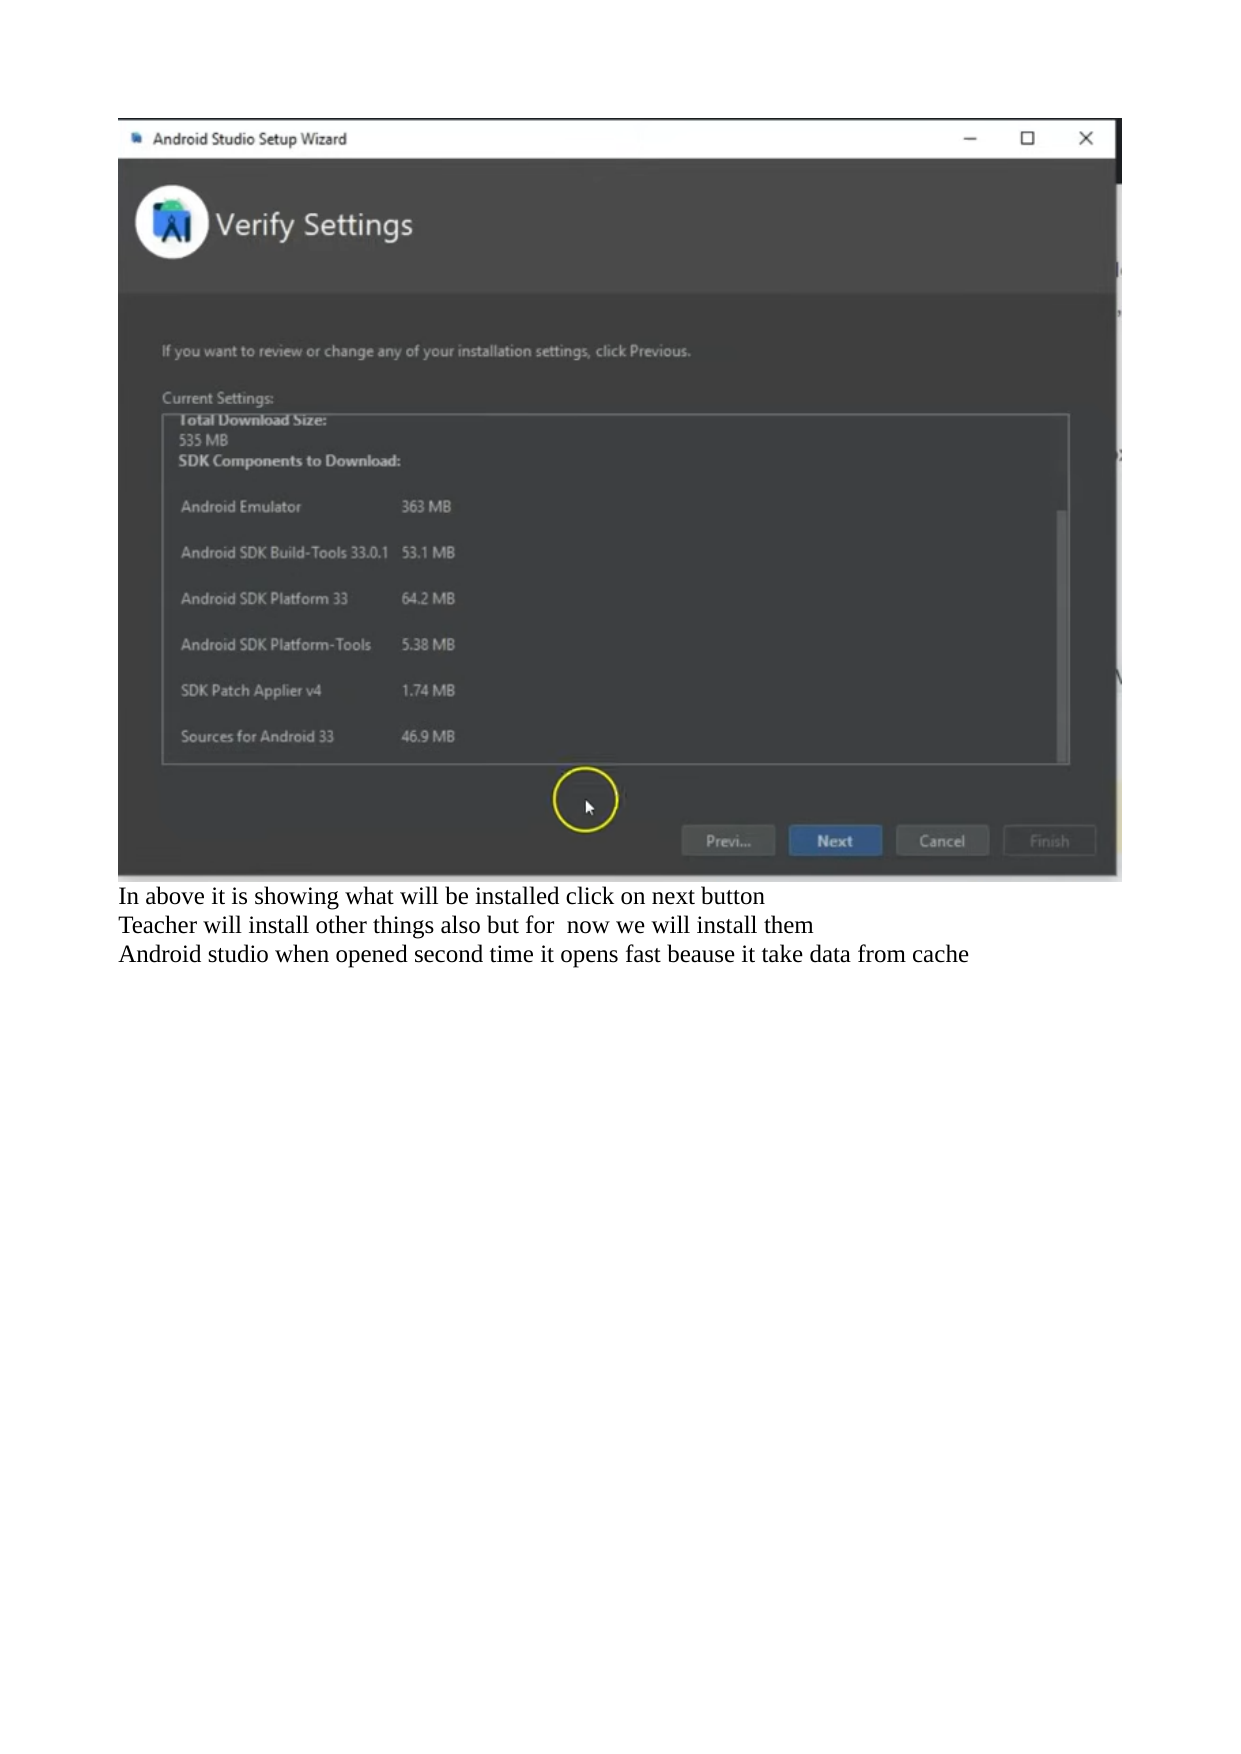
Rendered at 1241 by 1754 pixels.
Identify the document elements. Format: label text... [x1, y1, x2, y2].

text Teacher will install other things also but for now we will install them [118, 910, 1122, 939]
picture [118, 118, 1122, 882]
text In above it is showing what will be installed click on next button [118, 882, 1122, 910]
text Android studio when opened second time it opens fast beause it take data from cache [118, 939, 1122, 967]
